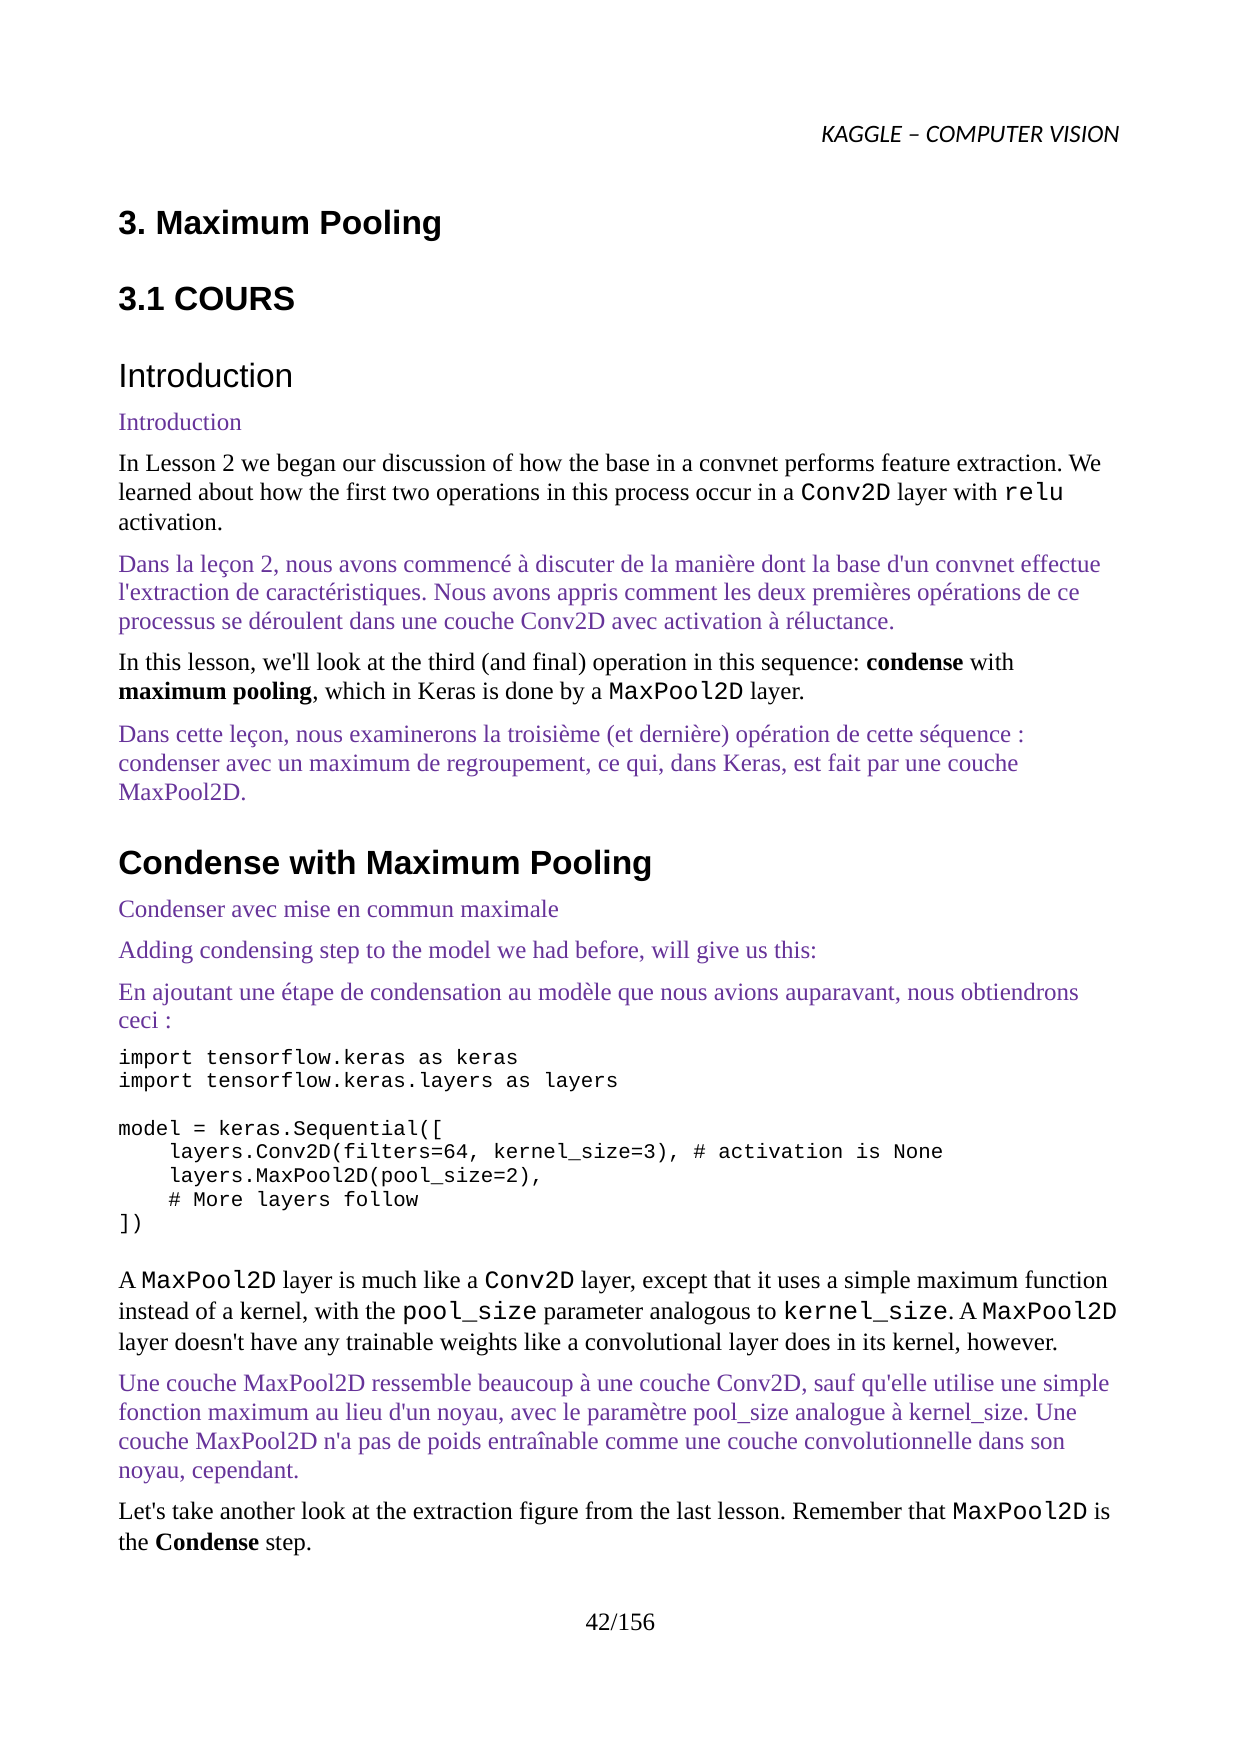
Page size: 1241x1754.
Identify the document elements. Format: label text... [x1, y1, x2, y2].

text ]) [118, 1212, 1122, 1236]
text Adding condensing step to the model we had before, will give us this: [118, 936, 1122, 964]
text import tensorflow.keras.layers as layers [118, 1071, 1122, 1094]
text Let's take another look at the extraction figure from the last lesson. Remember that MaxPool2D is the Condense step. [118, 1496, 1122, 1556]
text layers.Conv2D(filters=64, kernel_size=3), # activation is None [118, 1141, 1122, 1165]
text Une couche MaxPool2D ressemble beaucoup à une couche Conv2D, sauf qu'elle utilise une simple fonction maximum au lieu d'un noyau, avec le paramètre pool_size analogue à kernel_size. Une couche MaxPool2D n'a pas de poids entraînable comme une couche convolutionnelle dans son noyau, cependant. [118, 1368, 1122, 1483]
text In Lesson 2 we began our discussion of how the base in a convnet performs feature extraction. We learned about how the first two operations in this process occur in a Conv2D layer with relu activation. [118, 448, 1122, 536]
text Condenser avec mise en commun maximale [118, 894, 1122, 923]
text layers.MaxPool2D(pool_size=2), [118, 1165, 1122, 1189]
text En ajoutant une étape de condensation au modèle que nous avions auparavant, nous obtiendrons ceci : [118, 977, 1122, 1034]
text Dans cette leçon, nous examinerons la troisième (et dernière) opération de cette séquence : condenser avec un maximum de regroupement, ce qui, dans Keras, est fait par une couche MaxPool2D. [118, 719, 1122, 806]
text In this lesson, we'll look at the third (and final) operation in this sequence: condense with maximum pooling, which in Keras is done by a MaxPool2D layer. [118, 647, 1122, 707]
text model = keras.Sequential([ [118, 1118, 1122, 1141]
subtitle 3. Maximum Pooling [118, 203, 1122, 242]
text import tensorflow.keras as keras [118, 1047, 1122, 1071]
subtitle Condense with Maximum Pooling [118, 843, 1122, 882]
text A MaxPool2D layer is much like a Conv2D layer, except that it uses a simple maximum function instead of a kernel, with the pool_size parameter analogous to kernel_size. A MaxPool2D layer doesn't have any trainable weights like a convolutional layer does in its kernel, however. [118, 1266, 1122, 1356]
subtitle 3.1 COURS [118, 279, 1122, 318]
text # More layers follow [118, 1189, 1122, 1212]
text Dans la leçon 2, nous avons commencé à discuter de la manière dont la base d'un convnet effectue l'extraction de caractéristiques. Nous avons appris comment les deux premières opérations de ce processus se déroulent dans une couche Conv2D avec activation à réluctance. [118, 549, 1122, 635]
text Introduction [118, 407, 1122, 435]
subtitle Introduction [118, 355, 1122, 394]
